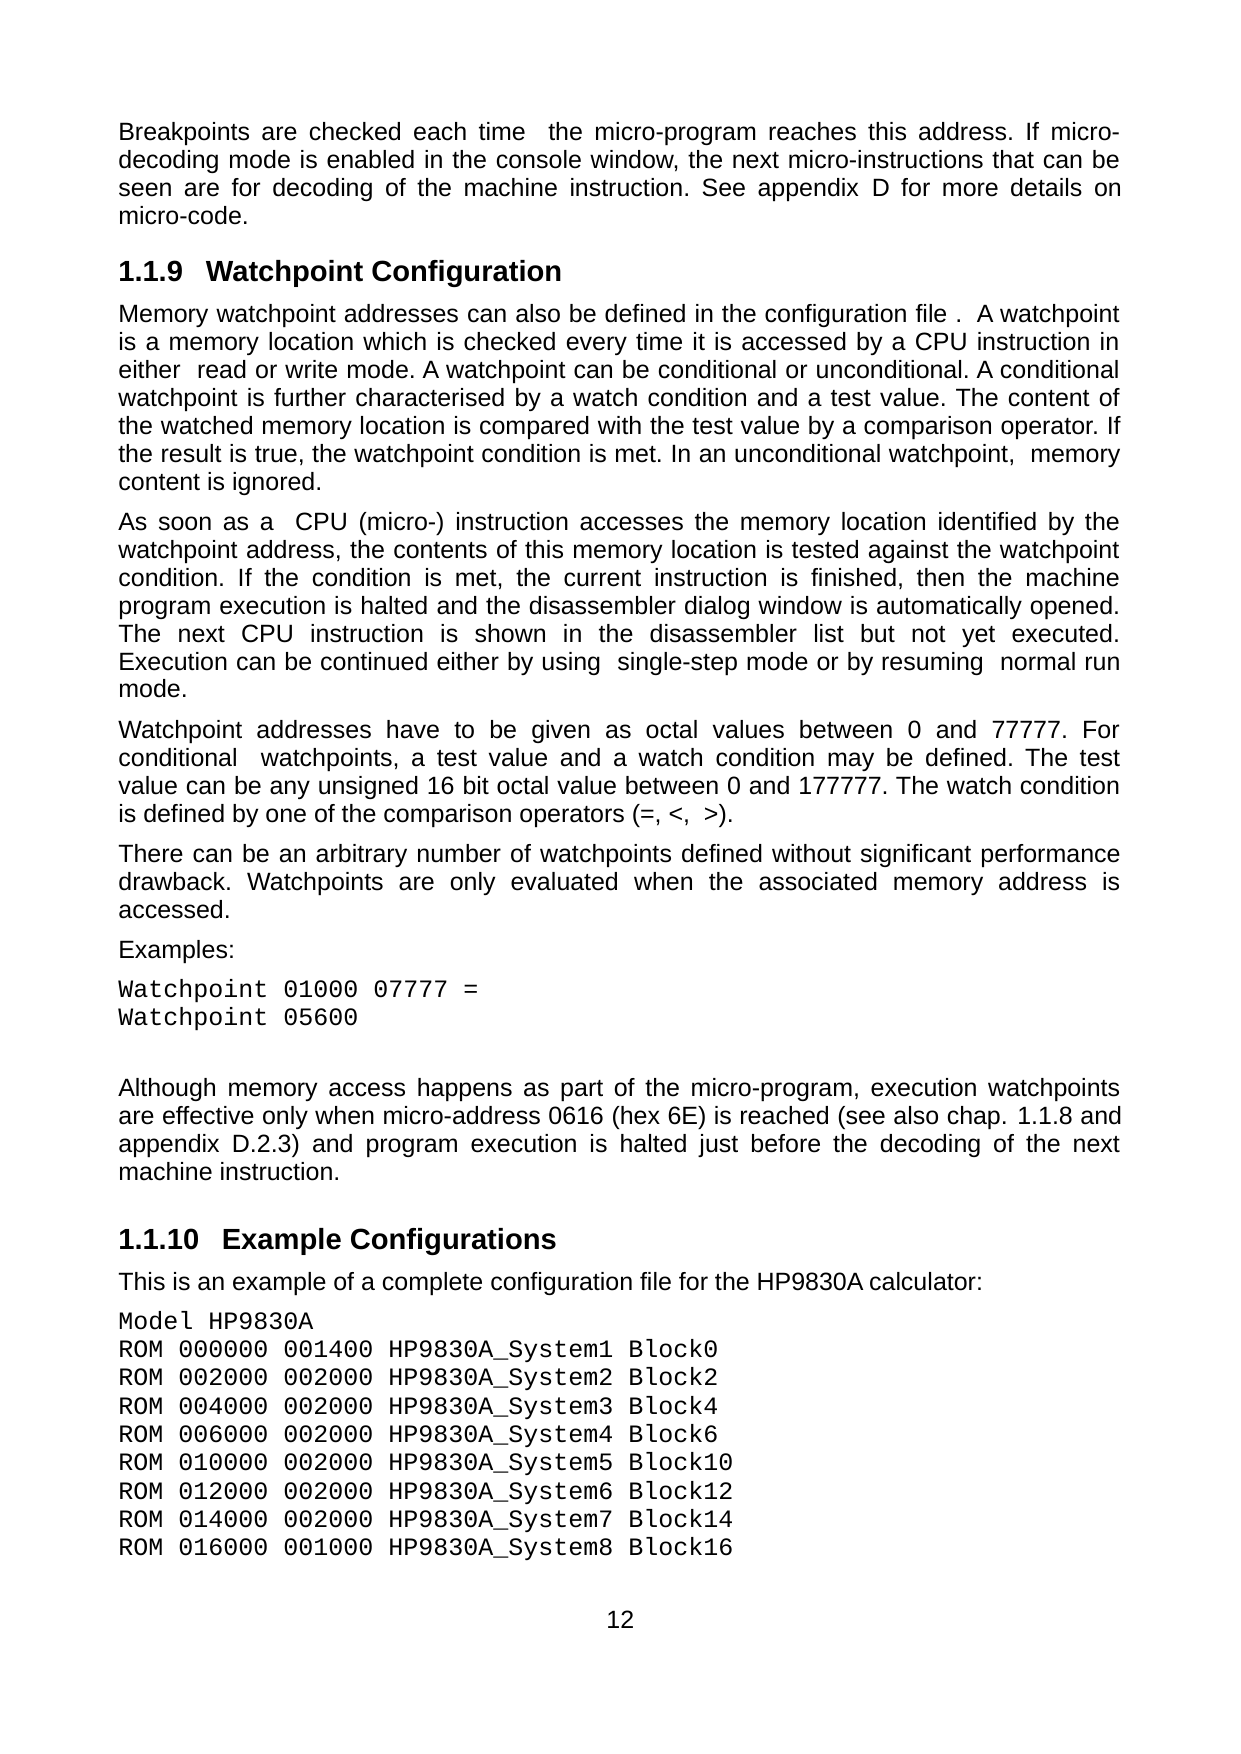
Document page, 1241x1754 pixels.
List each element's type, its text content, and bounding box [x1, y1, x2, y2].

text The CPU is emulated on the micro-code level, which means that machine instructions are decoded and executed under control of the CPU micro-program.The micro-program works in a kind of endless loop as it reads machine instructions from memory, decodes them and then branches to the appropriate execution path. There is only one common location in the micro-program where it loads each new instruction - this is micro-address 0616 (hex 6E). Breakpoints are checked each time the micro-program reaches this address. If micro-decoding mode is enabled in the console window, the next micro-instructions that can be seen are for decoding of the machine instruction. See appendix D. for more details on micro-code. [118, 118, 1122, 230]
text ROM 016000 001000 HP9830A_System8 Block16 [118, 1535, 1122, 1563]
text Memory watchpoint addresses can also be defined in the configuration file . A watchpoint is a memory location which is checked every time it is accessed by a CPU instruction in either read or write mode. A watchpoint can be conditional or unconditional. A conditional watchpoint is further characterised by a watch condition and a test value. The content of the watched memory location is compared with the test value by a comparison operator. If the result is true, the watchpoint condition is met. In an unconditional watchpoint, memory content is ignored. [118, 300, 1122, 495]
text Examples: [118, 936, 1122, 964]
text Model HP9830A [118, 1308, 1122, 1337]
subtitle Watchpoint Configuration [118, 255, 1122, 287]
text Watchpoint 01000 07777 = [118, 977, 1122, 1005]
text Watchpoint 05600 [118, 1005, 1122, 1033]
text Although memory access happens as part of the micro-program, execution watchpoints are effective only when micro-address 0616 (hex 6E) is reached (see also chap. 1.1.8 and appendix D.2.3) and program execution is halted just before the decoding of the next machine instruction. [118, 1074, 1122, 1185]
text ROM 002000 002000 HP9830A_System2 Block2 [118, 1365, 1122, 1393]
text ROM 010000 002000 HP9830A_System5 Block10 [118, 1450, 1122, 1478]
text ROM 004000 002000 HP9830A_System3 Block4 [118, 1393, 1122, 1422]
text There can be an arbitrary number of watchpoints defined without significant performance drawback. Watchpoints are only evaluated when the associated memory address is accessed. [118, 840, 1122, 924]
text ROM 014000 002000 HP9830A_System7 Block14 [118, 1507, 1122, 1535]
text As soon as a CPU (micro-) instruction accesses the memory location identified by the watchpoint address, the contents of this memory location is tested against the watchpoint condition. If the condition is met, the current instruction is finished, then the machine program execution is halted and the disassembler dialog window is automatically opened. The next CPU instruction is shown in the disassembler list but not yet executed. Execution can be continued either by using single-step mode or by resuming normal run mode. [118, 508, 1122, 703]
text This is an example of a complete configuration file for the HP9830A calculator: [118, 1268, 1122, 1296]
text ROM 000000 001400 HP9830A_System1 Block0 [118, 1337, 1122, 1365]
text Watchpoint addresses have to be given as octal values between 0 and 77777. For conditional watchpoints, a test value and a watch condition may be defined. The test value can be any unsigned 16 bit octal value between 0 and 177777. The watch condition is defined by one of the comparison operators (=, <, >). [118, 716, 1122, 827]
subtitle Example Configurations [118, 1223, 1122, 1255]
text ROM 006000 002000 HP9830A_System4 Block6 [118, 1422, 1122, 1450]
text ROM 012000 002000 HP9830A_System6 Block12 [118, 1478, 1122, 1507]
